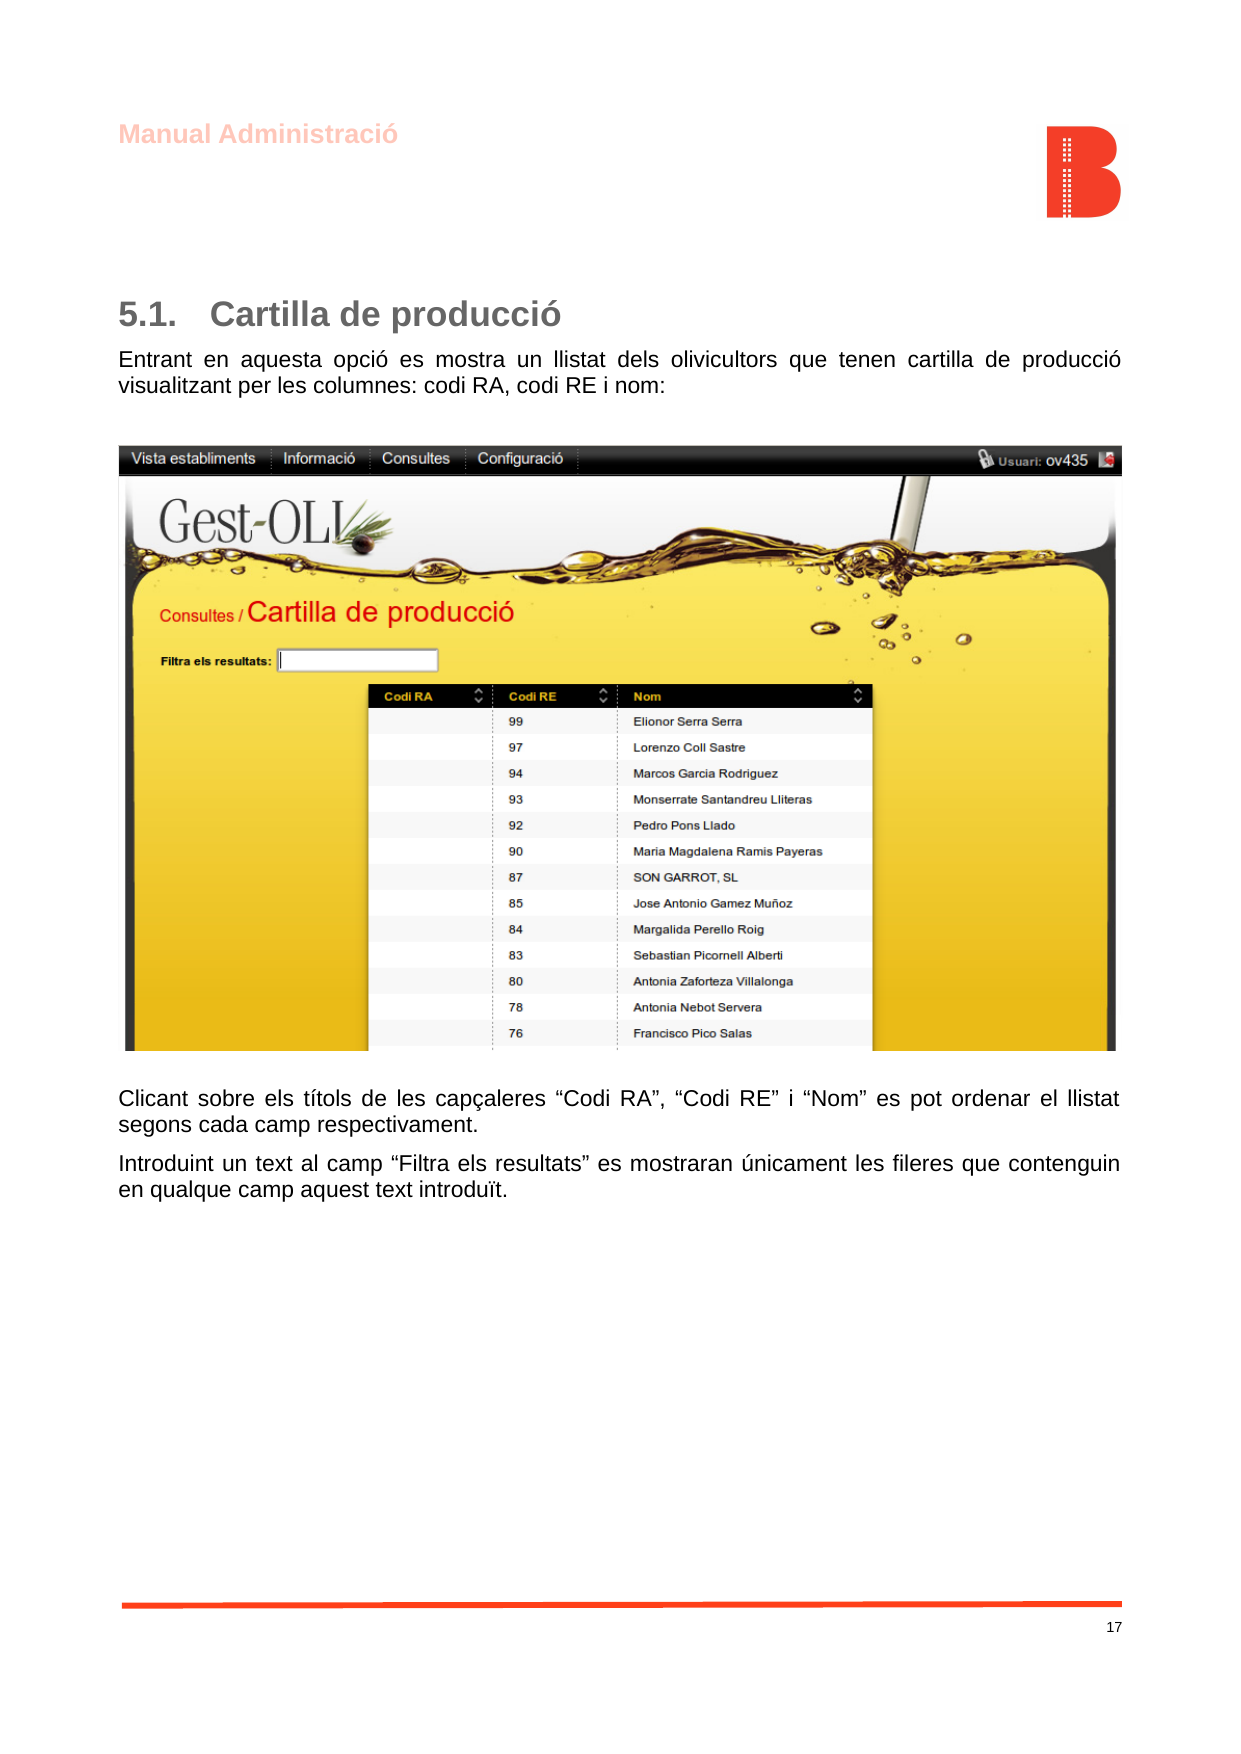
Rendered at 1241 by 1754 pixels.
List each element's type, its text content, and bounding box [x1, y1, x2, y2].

text Entrant en aquesta opció es mostra un llistat dels olivicultors que tenen cartilla de producció visualitzant per les columnes: codi RA, codi RE i nom: [118, 346, 1122, 399]
subtitle Cartilla de producció [118, 293, 1122, 333]
picture [1036, 124, 1130, 221]
text Clicant sobre els títols de les capçaleres “Codi RA”, “Codi RE” i “Nom” es pot ordenar el llistat segons cada camp respectivament. [118, 1084, 1122, 1137]
text Introduint un text al camp “Filtra els resultats” es mostraran únicament les fileres que contenguin en qualque camp aquest text introduït. [118, 1150, 1122, 1202]
picture [118, 445, 1123, 1051]
